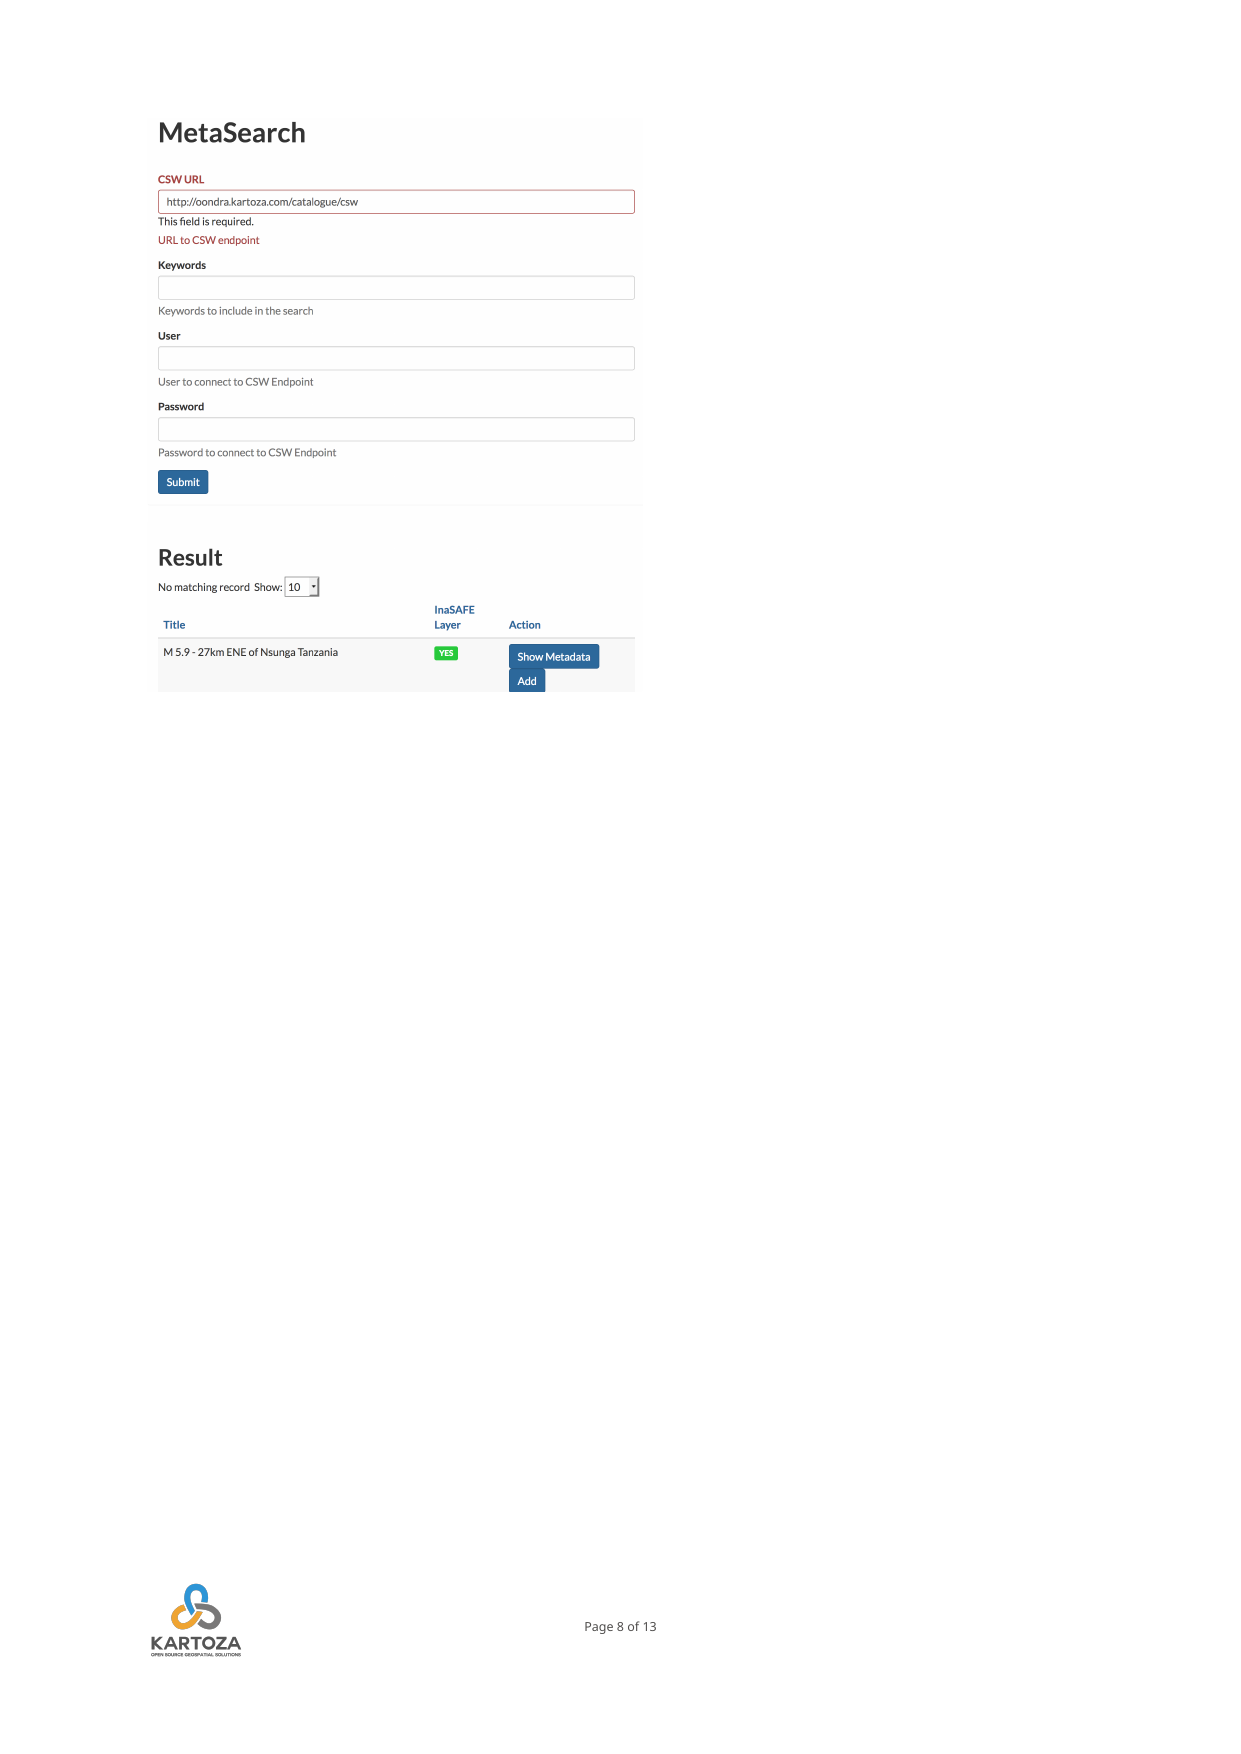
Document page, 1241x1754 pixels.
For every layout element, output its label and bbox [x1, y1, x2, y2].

picture [120, 1565, 279, 1669]
picture [147, 118, 643, 692]
